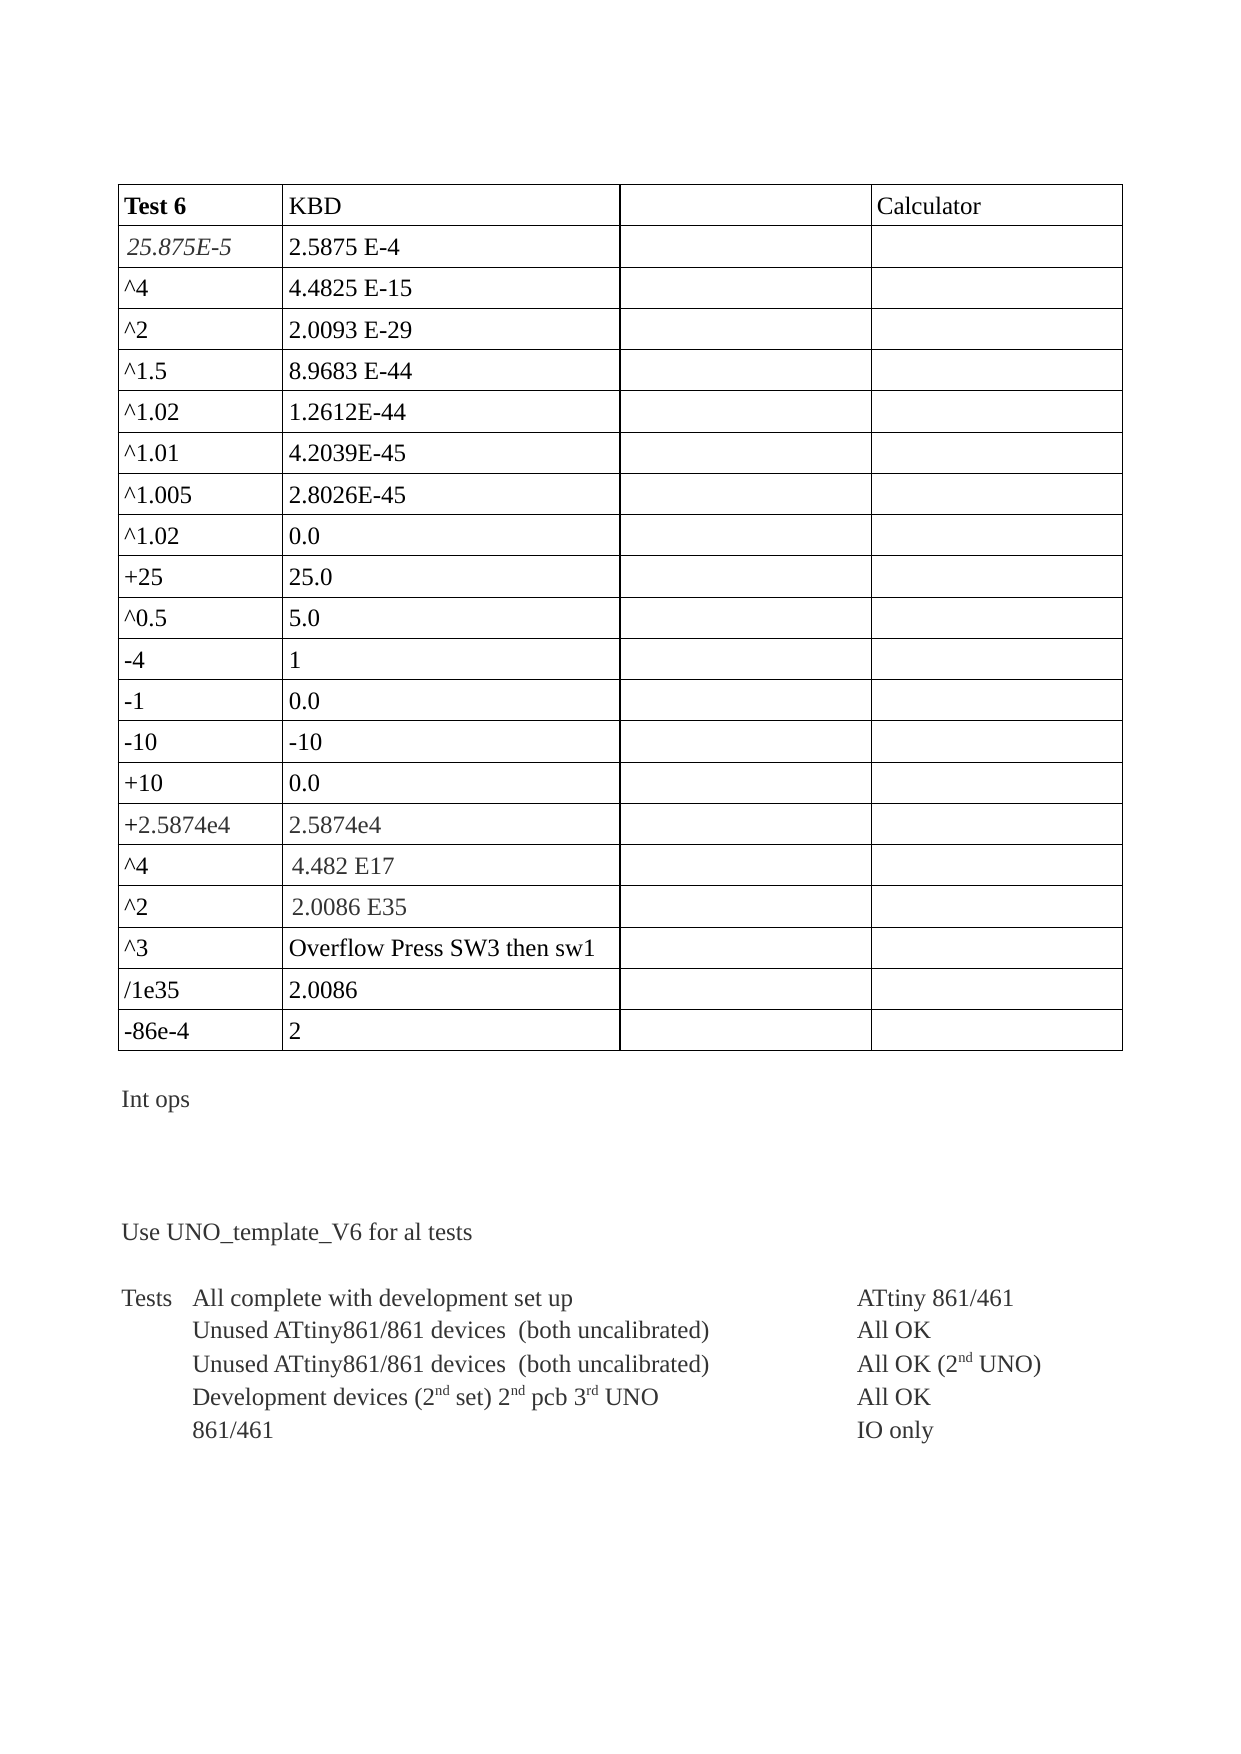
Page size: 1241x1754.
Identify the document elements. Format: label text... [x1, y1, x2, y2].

table_cell [872, 639, 1122, 679]
table_cell [872, 804, 1122, 844]
table_cell 2.8026E-45 [283, 474, 619, 514]
table_header Test 6 [119, 185, 282, 225]
table_cell [872, 598, 1122, 638]
table_cell [621, 598, 871, 638]
table_cell [872, 515, 1122, 555]
table_cell [872, 886, 1122, 927]
table_cell +10 [119, 763, 282, 803]
table_cell ^0.5 [119, 598, 282, 638]
table_cell 8.9683 E-44 [283, 350, 619, 390]
text Development devices (2nd set) 2nd pcb 3rd UNO All OK [119, 1382, 1122, 1410]
table_cell 2.0093 E-29 [283, 309, 619, 349]
table_cell ^2 [119, 309, 282, 349]
table_cell 4.482 E17 [283, 845, 619, 885]
table_cell [872, 391, 1122, 432]
table_cell [872, 763, 1122, 803]
text Tests All complete with development set up ATtiny 861/461 [119, 1283, 1122, 1311]
table_cell [872, 845, 1122, 885]
table_cell [872, 721, 1122, 762]
table_cell -1 [119, 680, 282, 720]
table_cell 0.0 [283, 680, 619, 720]
text Int ops [119, 1084, 1122, 1113]
table_cell 2 [283, 1010, 619, 1050]
table_header [621, 185, 871, 225]
table_cell 2.0086 [283, 969, 619, 1009]
table_cell [872, 226, 1122, 267]
table_cell [621, 804, 871, 844]
table_cell [621, 845, 871, 885]
table_cell [621, 969, 871, 1009]
table_cell 1.2612E-44 [283, 391, 619, 432]
table_cell ^2 [119, 886, 282, 927]
table_cell [621, 515, 871, 555]
table_cell -86e-4 [119, 1010, 282, 1050]
table_cell 2.5875 E-4 [283, 226, 619, 267]
table_cell [872, 268, 1122, 308]
table_cell -10 [283, 721, 619, 762]
table_cell ^3 [119, 928, 282, 968]
table_cell [872, 680, 1122, 720]
table_cell 0.0 [283, 515, 619, 555]
table_cell 5.0 [283, 598, 619, 638]
table_cell [872, 969, 1122, 1009]
text Unused ATtiny861/861 devices (both uncalibrated) All OK [119, 1316, 1122, 1344]
table_header Calculator [872, 185, 1122, 225]
text Use UNO_template_V6 for al tests [119, 1217, 1122, 1245]
table_cell [621, 433, 871, 473]
table_cell ^1.005 [119, 474, 282, 514]
table_cell ^4 [119, 845, 282, 885]
table_cell ^1.01 [119, 433, 282, 473]
table_cell 1 [283, 639, 619, 679]
table_cell ^1.02 [119, 391, 282, 432]
table_cell [621, 474, 871, 514]
table_cell 25.0 [283, 556, 619, 597]
table_cell +25 [119, 556, 282, 597]
table_header KBD [283, 185, 619, 225]
table_cell [621, 639, 871, 679]
table_cell 4.2039E-45 [283, 433, 619, 473]
table_cell [621, 1010, 871, 1050]
table_cell 2.0086 E35 [283, 886, 619, 927]
table_cell [872, 1010, 1122, 1050]
table_cell /1e35 [119, 969, 282, 1009]
table_cell +2.5874e4 [119, 804, 282, 844]
table_cell [621, 763, 871, 803]
table_cell [621, 680, 871, 720]
table_cell 4.4825 E-15 [283, 268, 619, 308]
table_cell 2.5874e4 [283, 804, 619, 844]
table_cell [621, 886, 871, 927]
table_cell [872, 474, 1122, 514]
table_cell ^1.02 [119, 515, 282, 555]
table_cell Overflow Press SW3 then sw1 [283, 928, 619, 968]
table_cell [872, 433, 1122, 473]
table_cell [621, 721, 871, 762]
table_cell [621, 391, 871, 432]
table_cell [621, 309, 871, 349]
table_cell [872, 556, 1122, 597]
table_cell 0.0 [283, 763, 619, 803]
table_cell [621, 928, 871, 968]
table_cell ^1.5 [119, 350, 282, 390]
table_cell [621, 226, 871, 267]
table_cell [621, 268, 871, 308]
table_cell [872, 350, 1122, 390]
table_cell ^4 [119, 268, 282, 308]
table_cell -10 [119, 721, 282, 762]
table_cell [621, 350, 871, 390]
text 861/461 IO only [119, 1415, 1122, 1443]
text Unused ATtiny861/861 devices (both uncalibrated) All OK (2nd UNO) [119, 1349, 1122, 1377]
table_cell [872, 928, 1122, 968]
table_cell -4 [119, 639, 282, 679]
table_cell [872, 309, 1122, 349]
table_cell [621, 556, 871, 597]
table_cell 25.875E-5 [119, 226, 282, 267]
